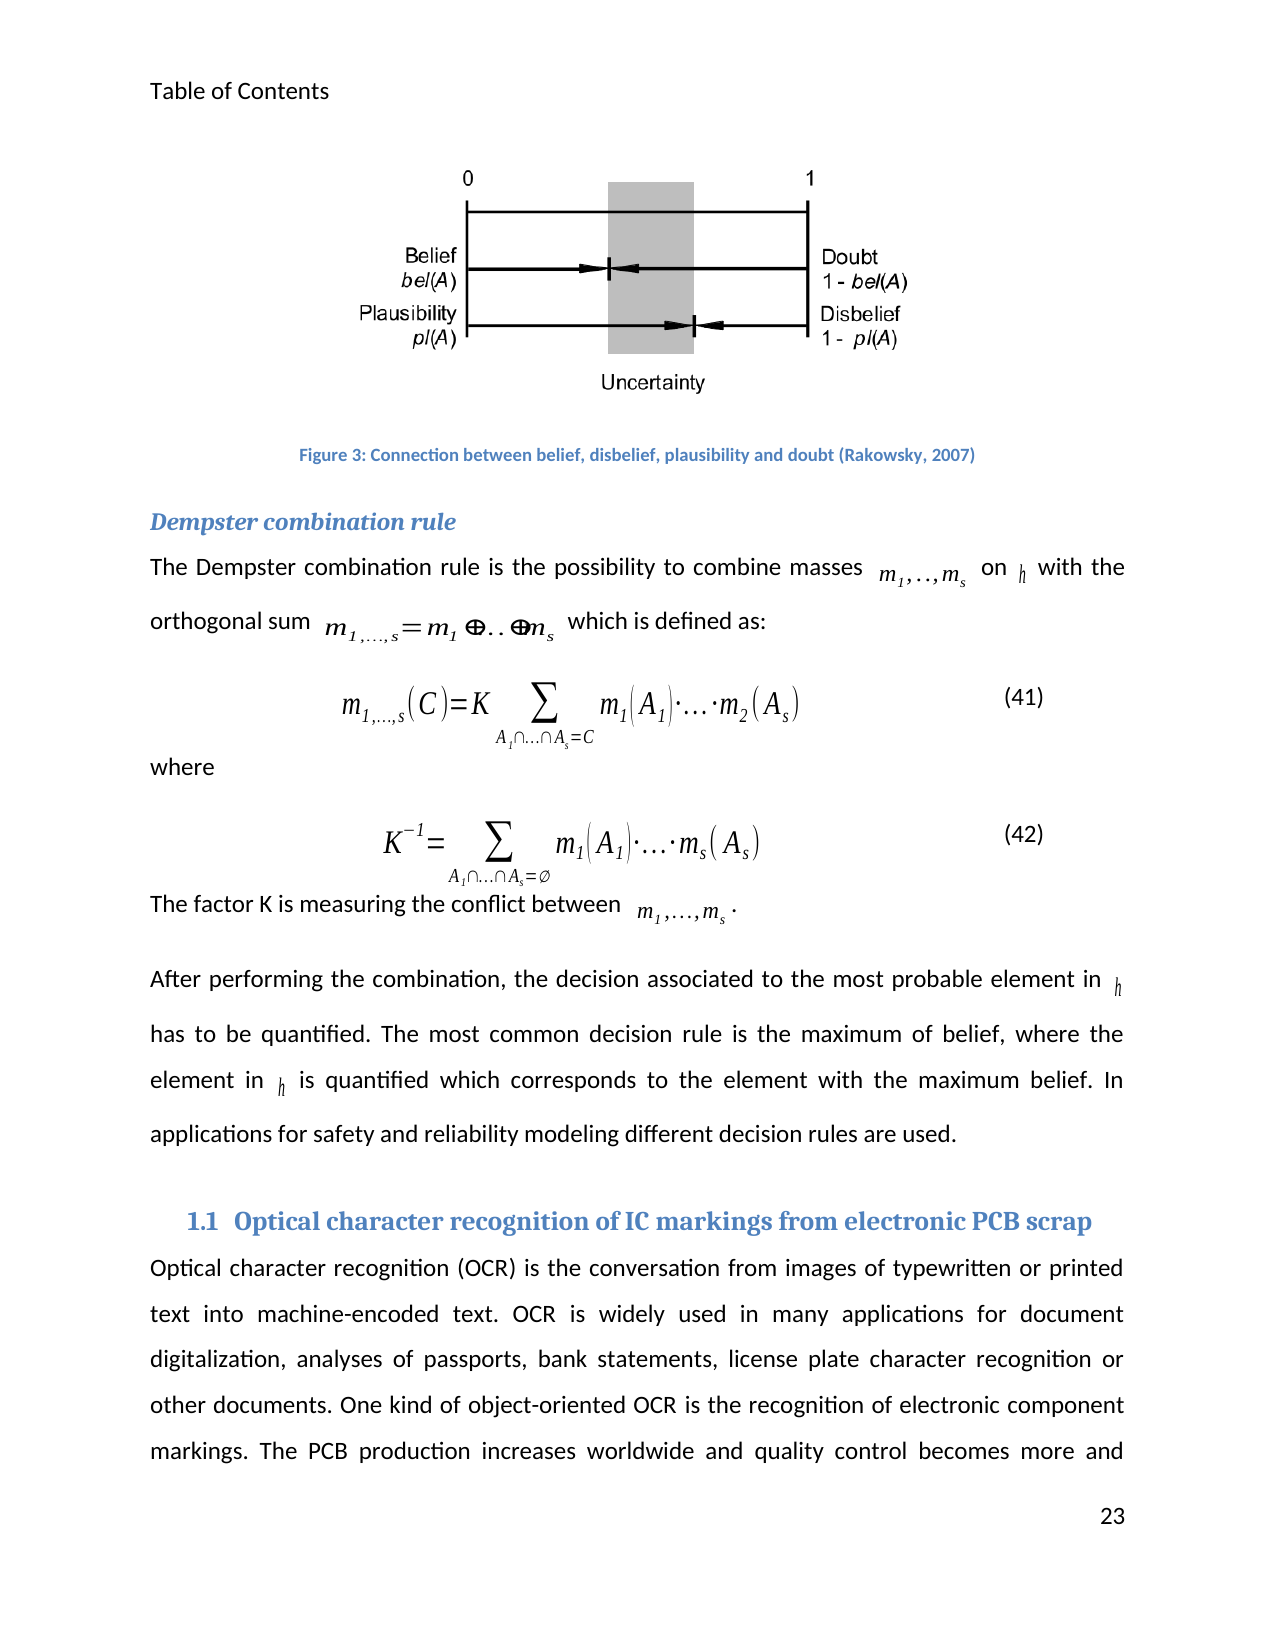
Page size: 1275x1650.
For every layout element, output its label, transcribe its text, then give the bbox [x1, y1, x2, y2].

table_header (41) [992, 681, 1057, 752]
picture [343, 150, 932, 408]
table_header (42) [992, 818, 1057, 888]
subtitle Optical character recognition of IC markings from electronic PCB scrap [187, 1206, 1125, 1237]
table_header [150, 818, 992, 888]
subtitle Dempster combination rule [150, 508, 1125, 537]
text Figure 3: Connection between belief, disbelief, plausibility and doubt (Rakowsky, 2007) [150, 443, 1125, 466]
text The Dempster combination rule is the possibility to combine masses on with the orthogonal sum which is defined as: [150, 551, 1125, 645]
text The factor K is measuring the conflict between. [150, 888, 1125, 928]
table_header [150, 681, 992, 752]
text where [150, 752, 1125, 782]
text After performing the combination, the decision associated to the most probable element in has to be quantified. The most common decision rule is the maximum of belief, where the element in is quantified which corresponds to the element with the maximum belief. In applications for safety and reliability modeling different decision rules are used. [150, 964, 1125, 1149]
text Optical character recognition (OCR) is the conversation from images of typewritten or printed text into machine-encoded text. OCR is widely used in many applications for document digitalization, analyses of passports, bank statements, license plate character recognition or other documents. One kind of object-oriented OCR is the recognition of electronic component markings. The PCB production increases worldwide and quality control becomes more and [150, 1252, 1125, 1466]
